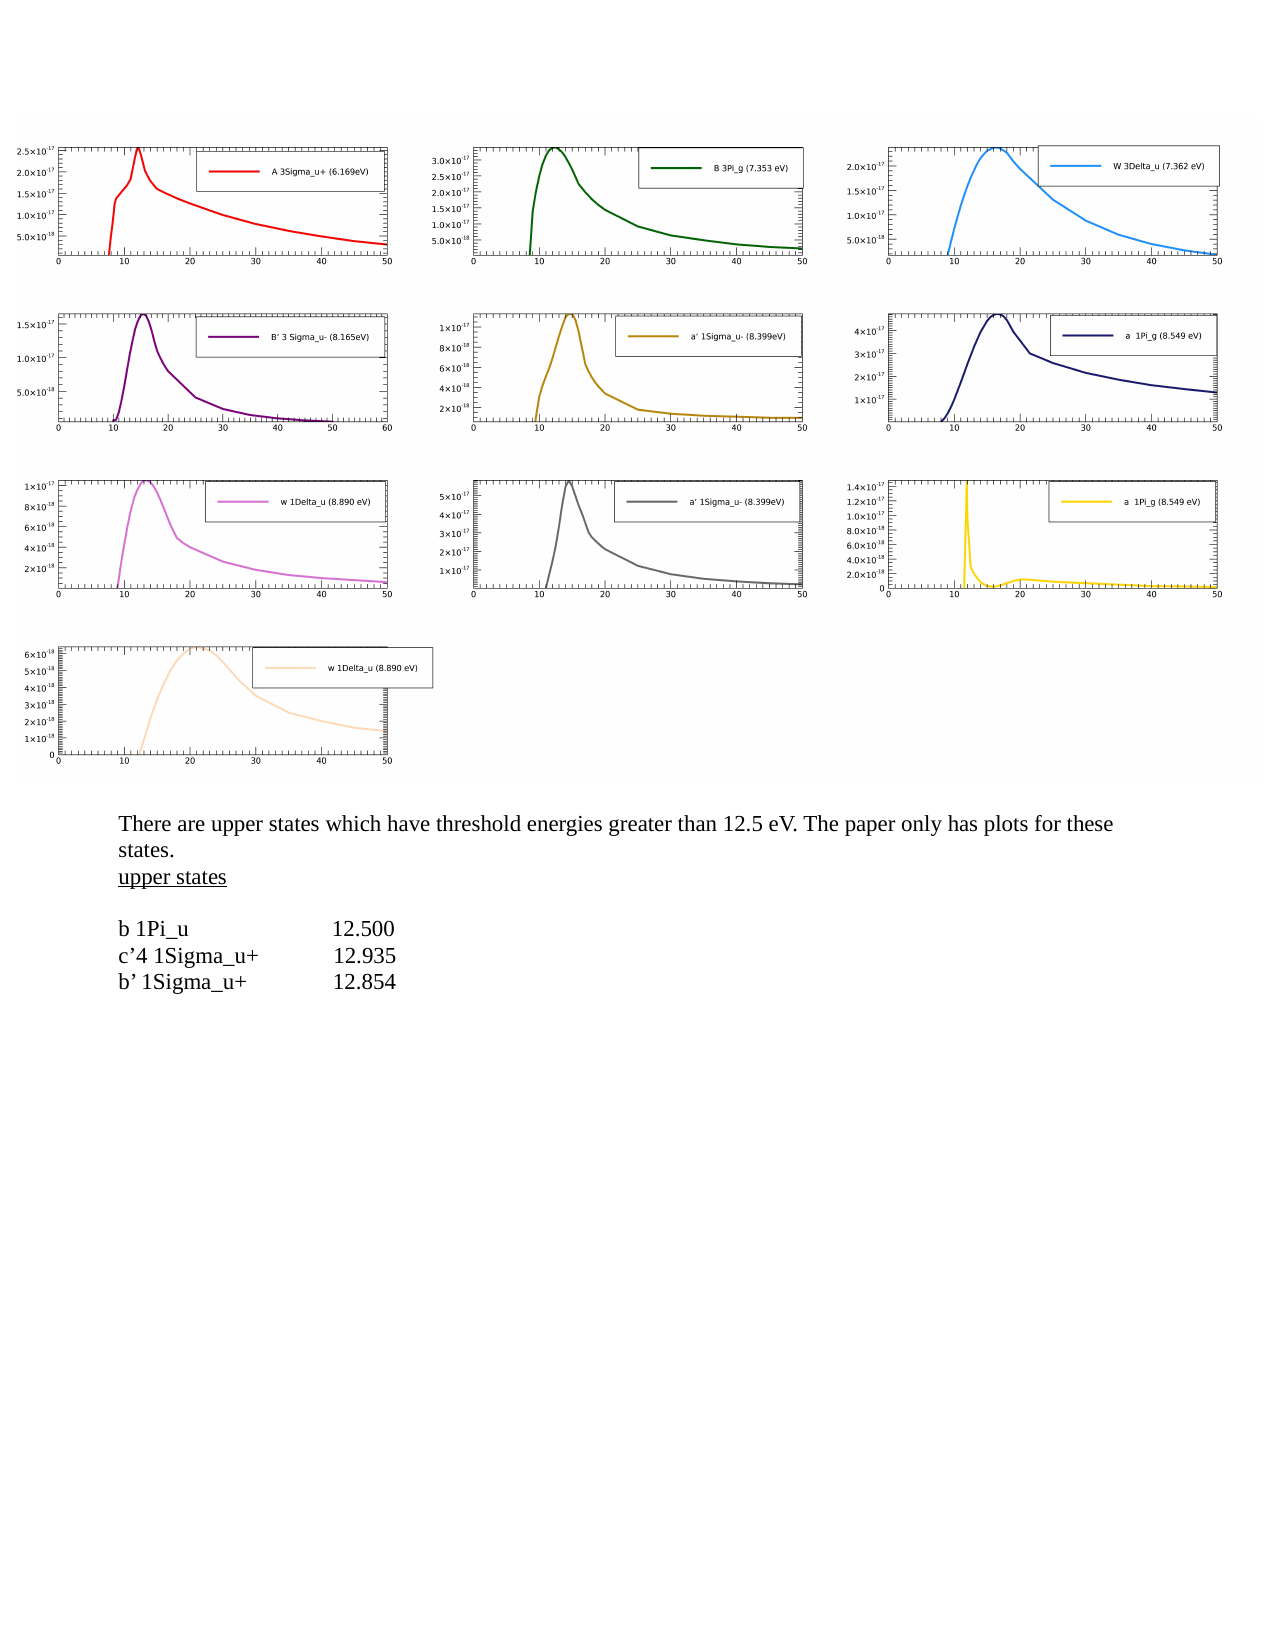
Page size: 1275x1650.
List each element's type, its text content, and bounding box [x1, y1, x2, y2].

text upper states [118, 863, 1157, 889]
text b 1Pi_u 12.500 [118, 916, 1157, 942]
text c’4 1Sigma_u+ 12.935 [118, 942, 1157, 968]
text b’ 1Sigma_u+ 12.854 [118, 968, 1157, 994]
picture [15, 118, 1260, 784]
text There are upper states which have threshold energies greater than 12.5 eV. The paper only has plots for these states. [118, 810, 1157, 863]
